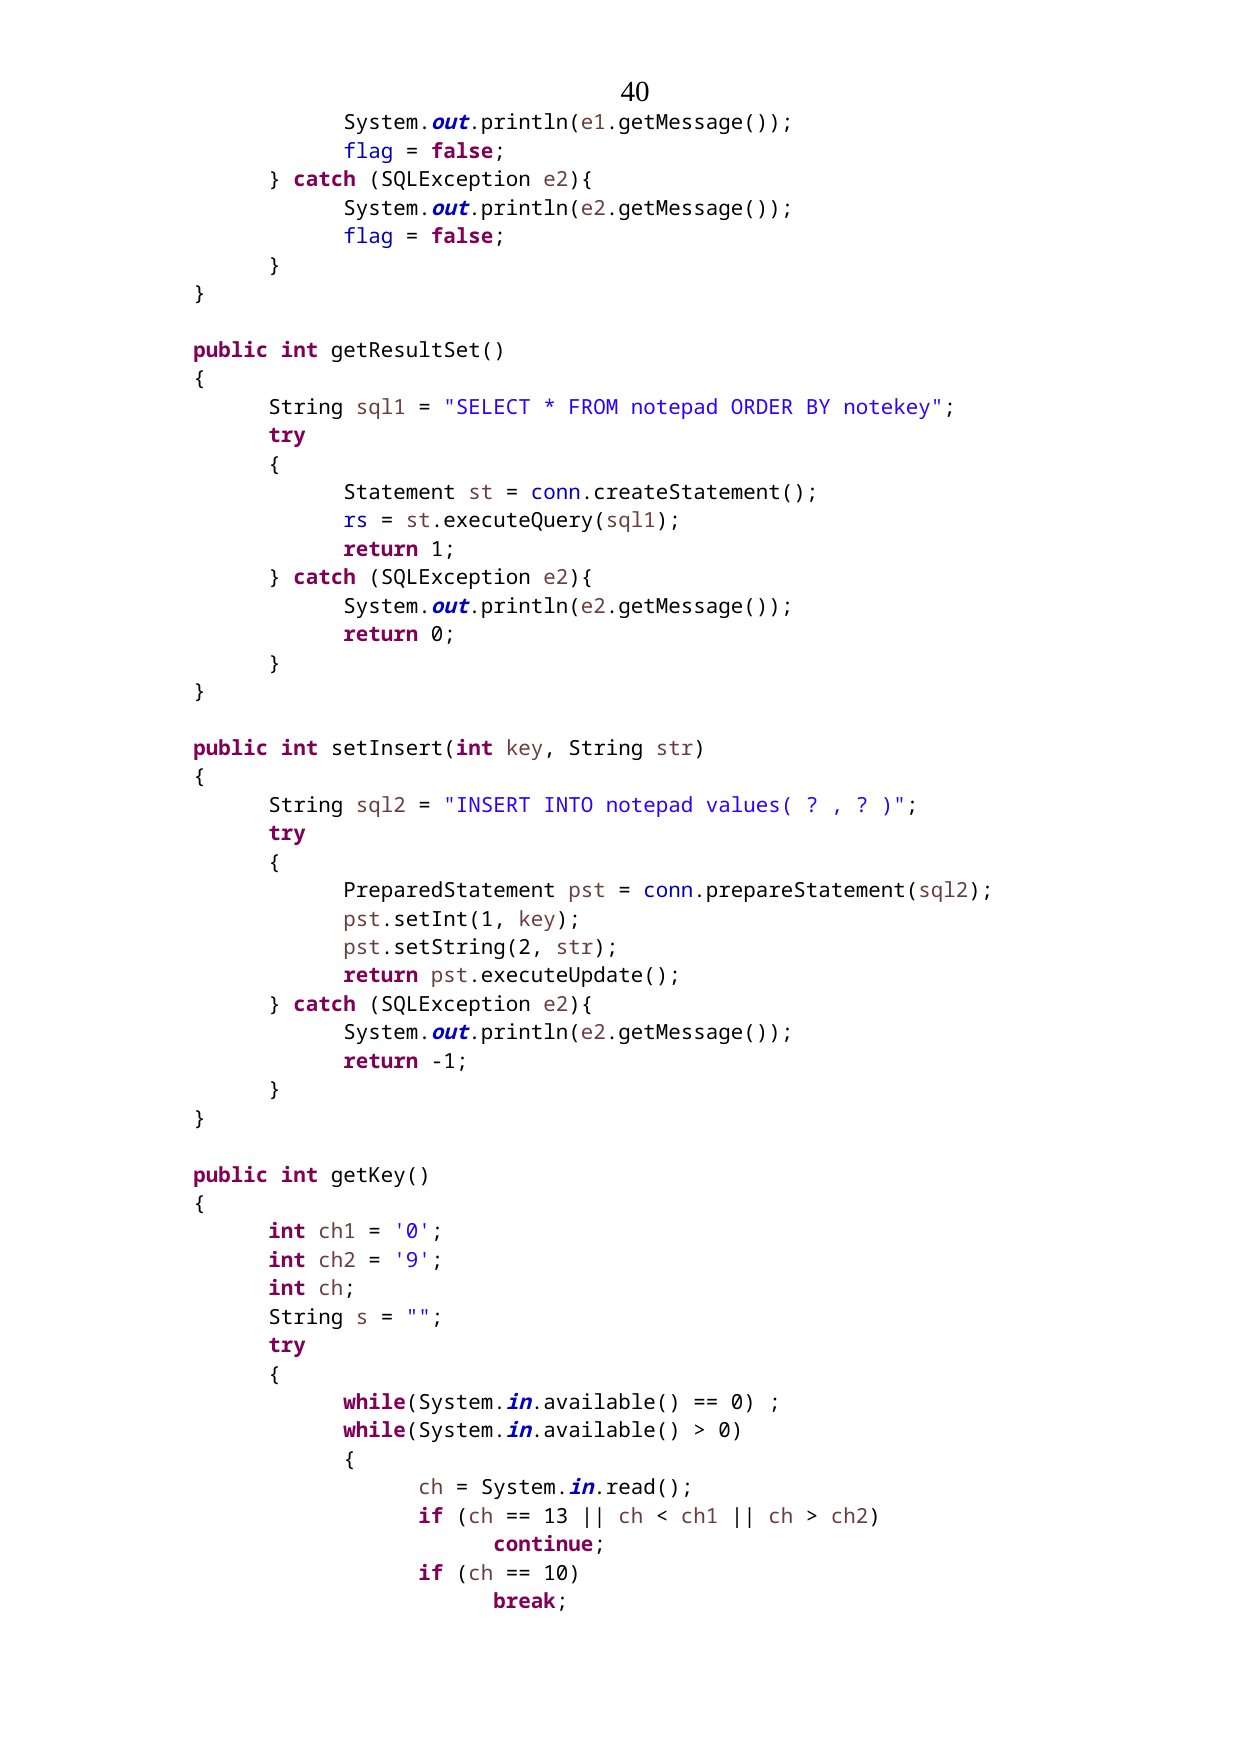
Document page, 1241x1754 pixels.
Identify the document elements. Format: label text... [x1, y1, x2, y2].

text System.out.println(e2.getMessage()); [118, 1017, 1152, 1046]
text } [118, 648, 1152, 676]
text System.out.println(e1.getMessage()); [118, 107, 1152, 136]
text Statement st = conn.createStatement(); [118, 477, 1152, 506]
text { [118, 1188, 1152, 1217]
text while(System.in.available() > 0) [118, 1416, 1152, 1444]
text { [118, 449, 1152, 477]
text try [118, 818, 1152, 847]
text int ch2 = '9'; [118, 1245, 1152, 1273]
text if (ch == 13 || ch < ch1 || ch > ch2) [118, 1501, 1152, 1529]
text int ch; [118, 1273, 1152, 1302]
text try [118, 1330, 1152, 1359]
text flag = false; [118, 221, 1152, 250]
text return 1; [118, 534, 1152, 562]
text public int getKey() [118, 1160, 1152, 1188]
text { [118, 363, 1152, 392]
text continue; [118, 1529, 1152, 1558]
text return pst.executeUpdate(); [118, 961, 1152, 989]
text { [118, 1359, 1152, 1387]
text } [118, 1103, 1152, 1131]
text pst.setInt(1, key); [118, 904, 1152, 932]
text flag = false; [118, 136, 1152, 164]
text { [118, 762, 1152, 790]
text break; [118, 1586, 1152, 1615]
text return 0; [118, 619, 1152, 648]
text { [118, 1444, 1152, 1472]
text PreparedStatement pst = conn.prepareStatement(sql2); [118, 875, 1152, 904]
text ch = System.in.read(); [118, 1472, 1152, 1501]
text System.out.println(e2.getMessage()); [118, 591, 1152, 619]
text } [118, 1074, 1152, 1103]
text } [118, 250, 1152, 278]
text } catch (SQLException e2){ [118, 164, 1152, 193]
text { [118, 847, 1152, 875]
text } catch (SQLException e2){ [118, 562, 1152, 591]
text public int getResultSet() [118, 335, 1152, 363]
text try [118, 420, 1152, 449]
text } [118, 676, 1152, 705]
text String sql2 = "INSERT INTO notepad values( ? , ? )"; [118, 790, 1152, 818]
text rs = st.executeQuery(sql1); [118, 506, 1152, 534]
text if (ch == 10) [118, 1558, 1152, 1586]
text String sql1 = "SELECT * FROM notepad ORDER BY notekey"; [118, 392, 1152, 420]
text String s = ""; [118, 1302, 1152, 1330]
text while(System.in.available() == 0) ; [118, 1387, 1152, 1416]
text } [118, 278, 1152, 307]
text return -1; [118, 1046, 1152, 1074]
text int ch1 = '0'; [118, 1217, 1152, 1245]
text public int setInsert(int key, String str) [118, 733, 1152, 762]
text } catch (SQLException e2){ [118, 989, 1152, 1017]
text pst.setString(2, str); [118, 932, 1152, 961]
text System.out.println(e2.getMessage()); [118, 193, 1152, 221]
